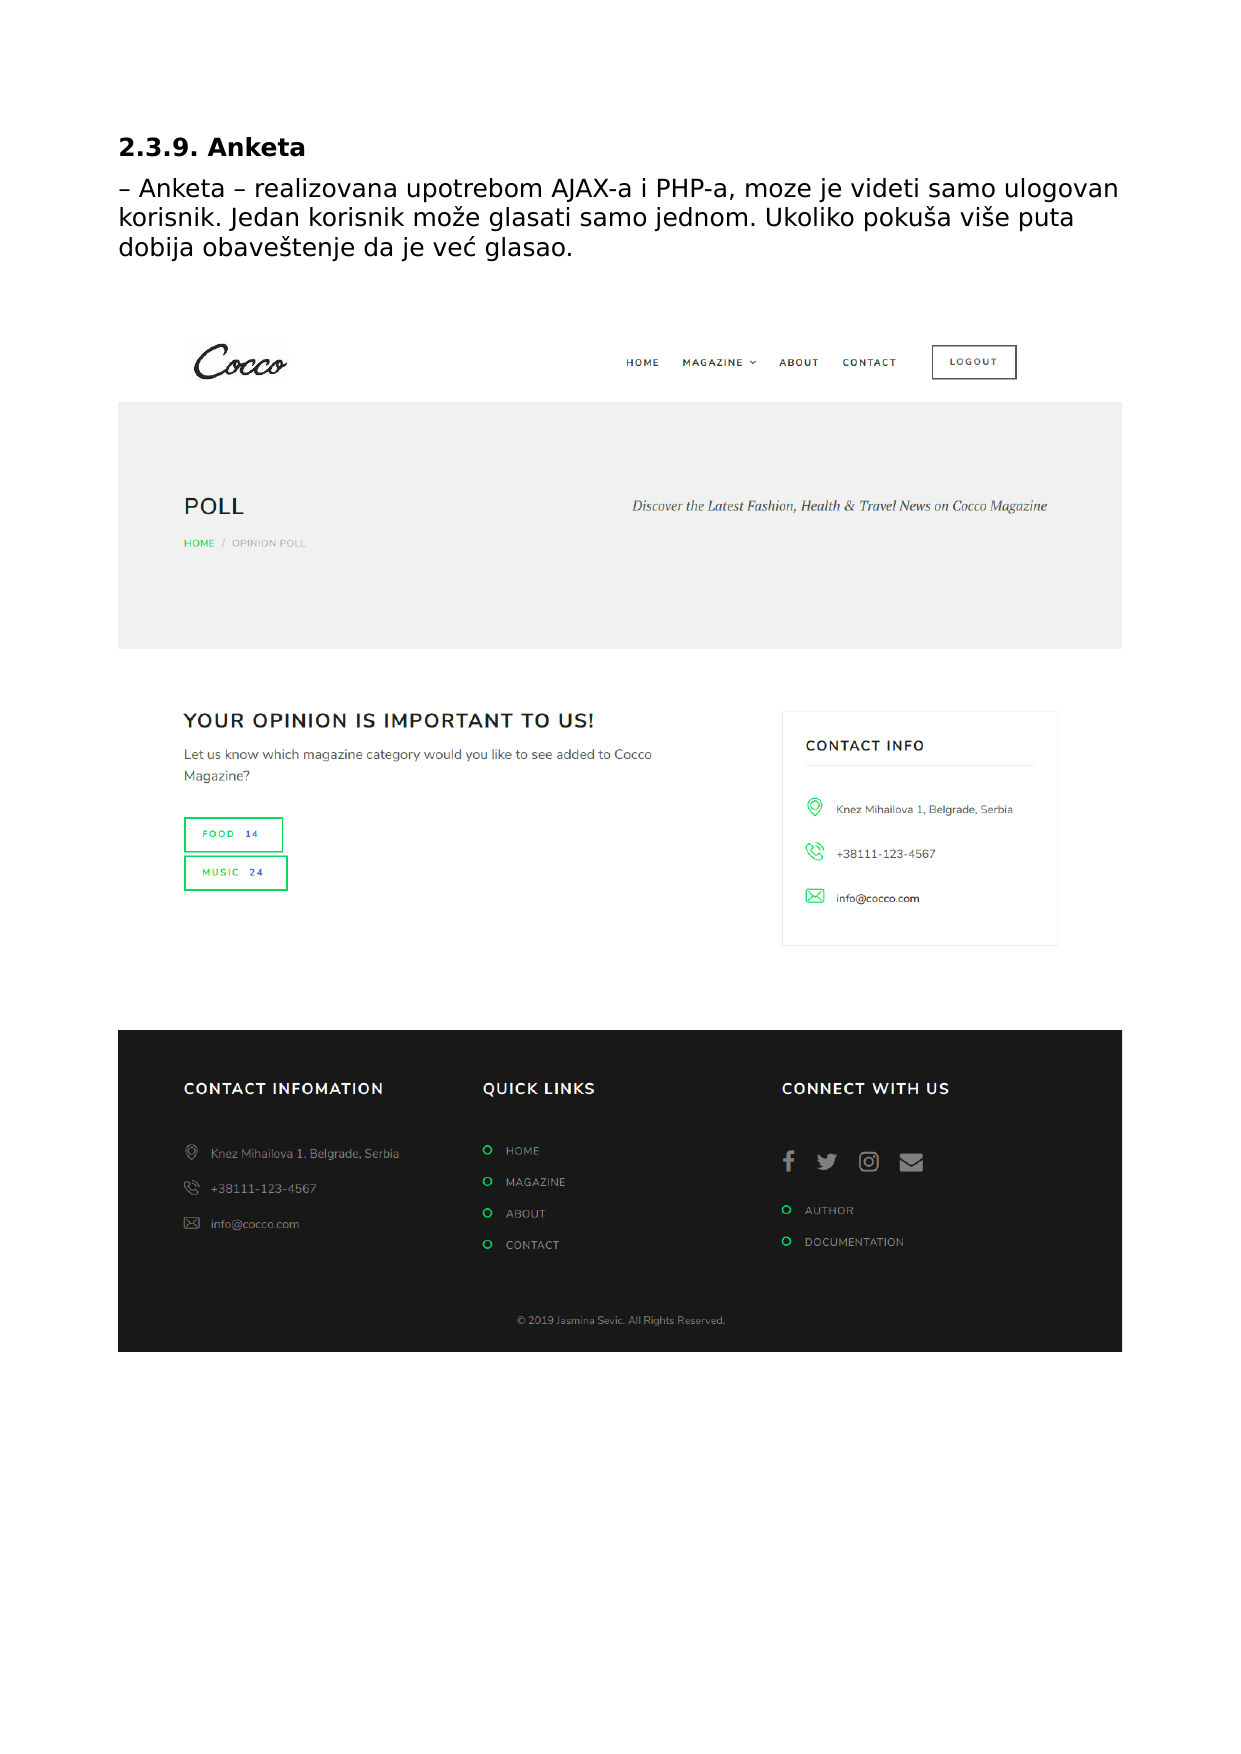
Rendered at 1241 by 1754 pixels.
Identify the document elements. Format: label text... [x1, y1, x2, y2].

subtitle 2.3.9. Anketa [118, 133, 1122, 162]
picture [118, 320, 1123, 1352]
text – Anketa – realizovana upotrebom AJAX-a i PHP-a, moze je videti samo ulogovan korisnik. Jedan korisnik može glasati samo jednom. Ukoliko pokuša više puta dobija obaveštenje da je već glasao. [118, 174, 1122, 262]
